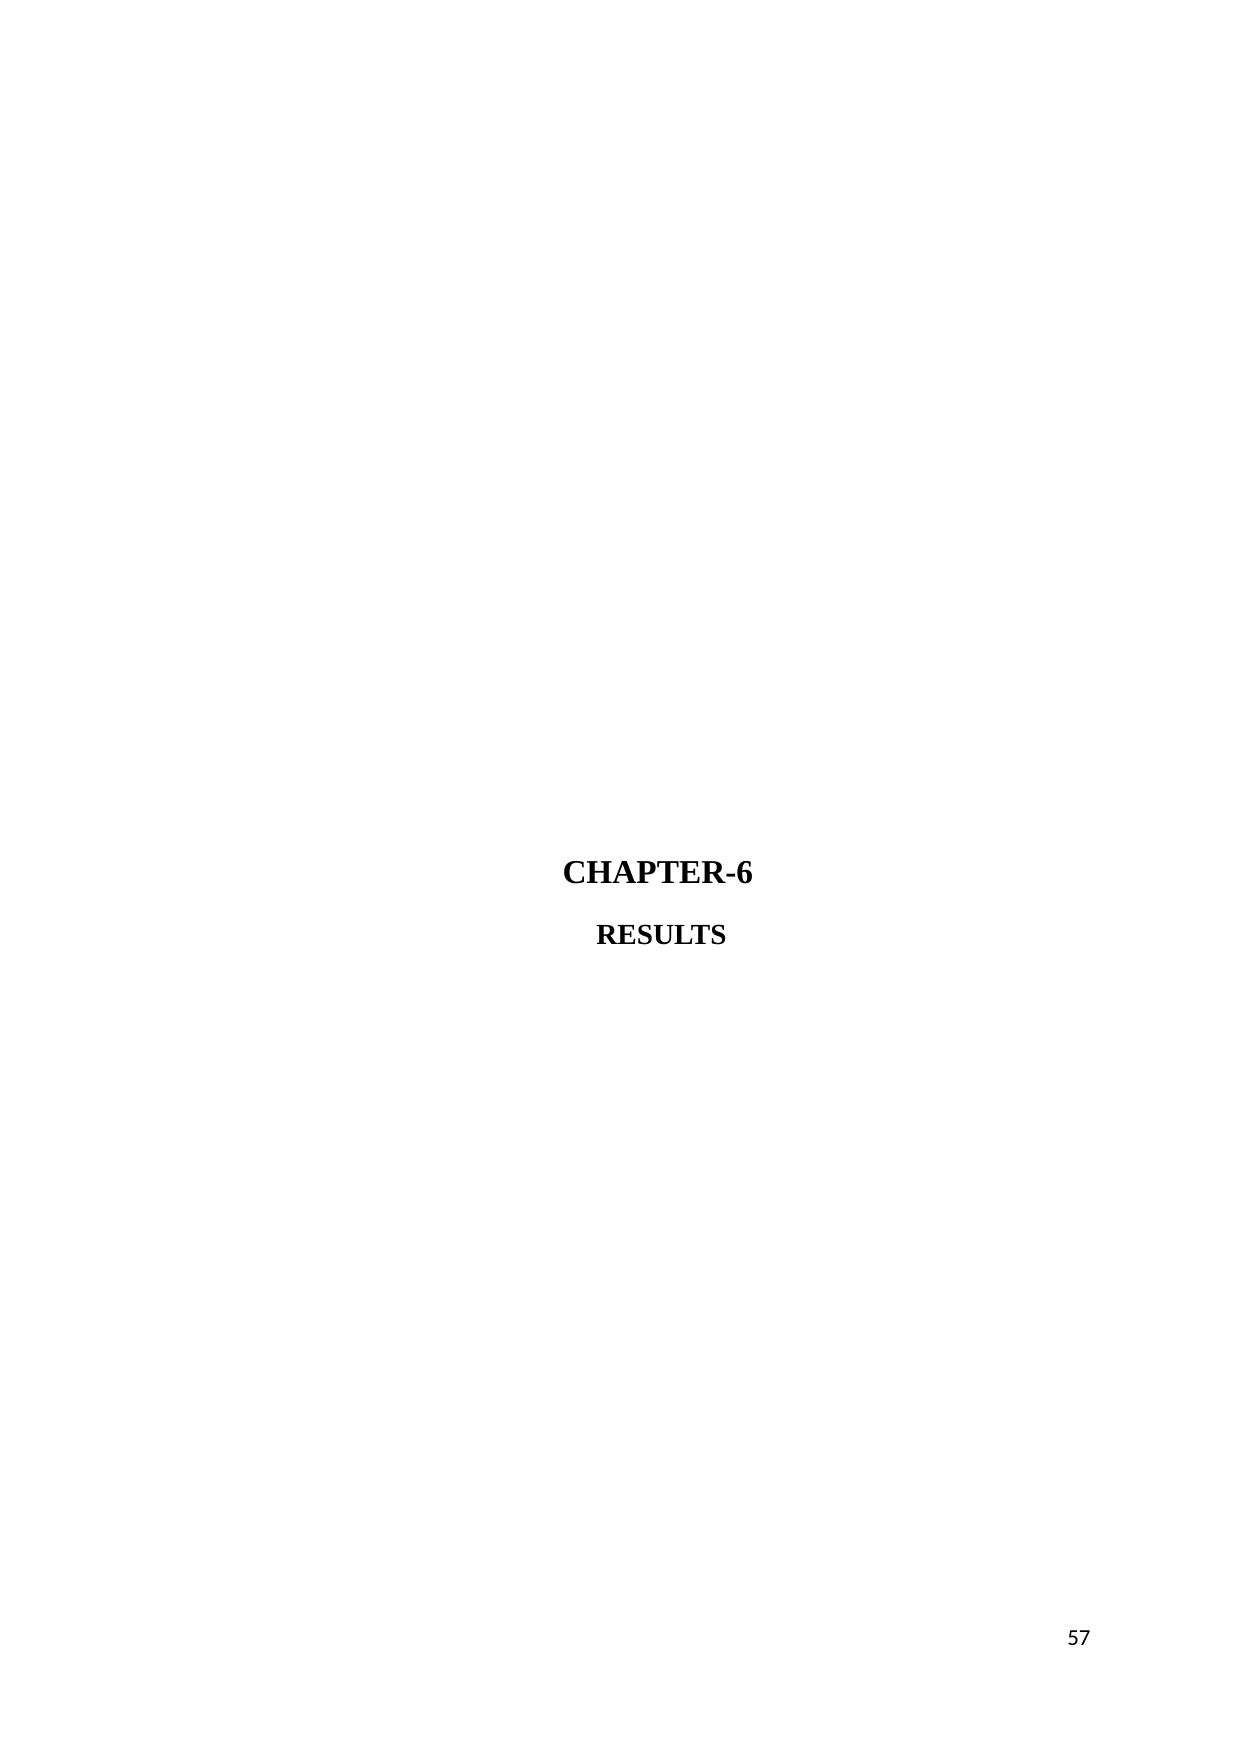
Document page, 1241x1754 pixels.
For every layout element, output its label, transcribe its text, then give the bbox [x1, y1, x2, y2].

subtitle RESULTS [225, 917, 1090, 950]
subtitle CHAPTER-6 [225, 852, 1090, 890]
